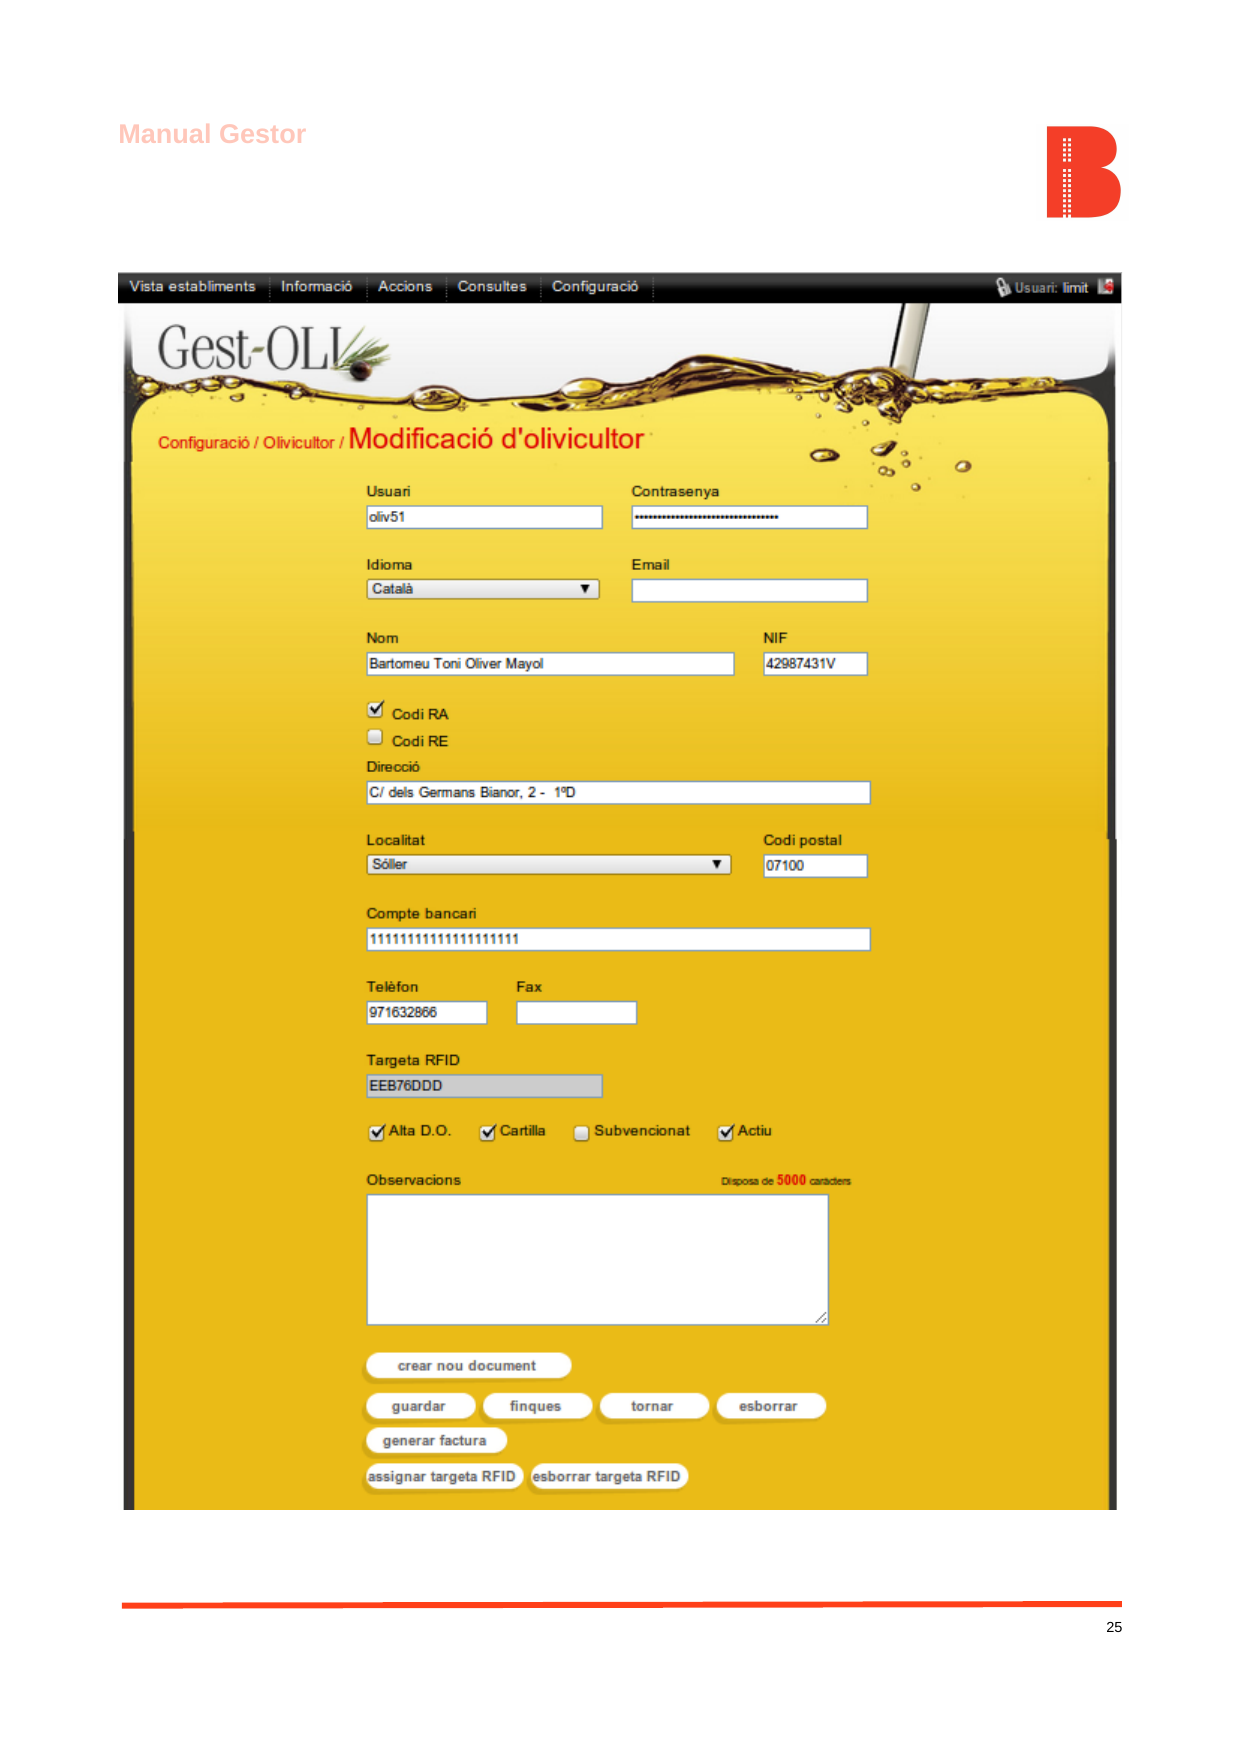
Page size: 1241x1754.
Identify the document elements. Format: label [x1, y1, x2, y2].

picture [118, 272, 1123, 1510]
picture [1036, 124, 1130, 221]
